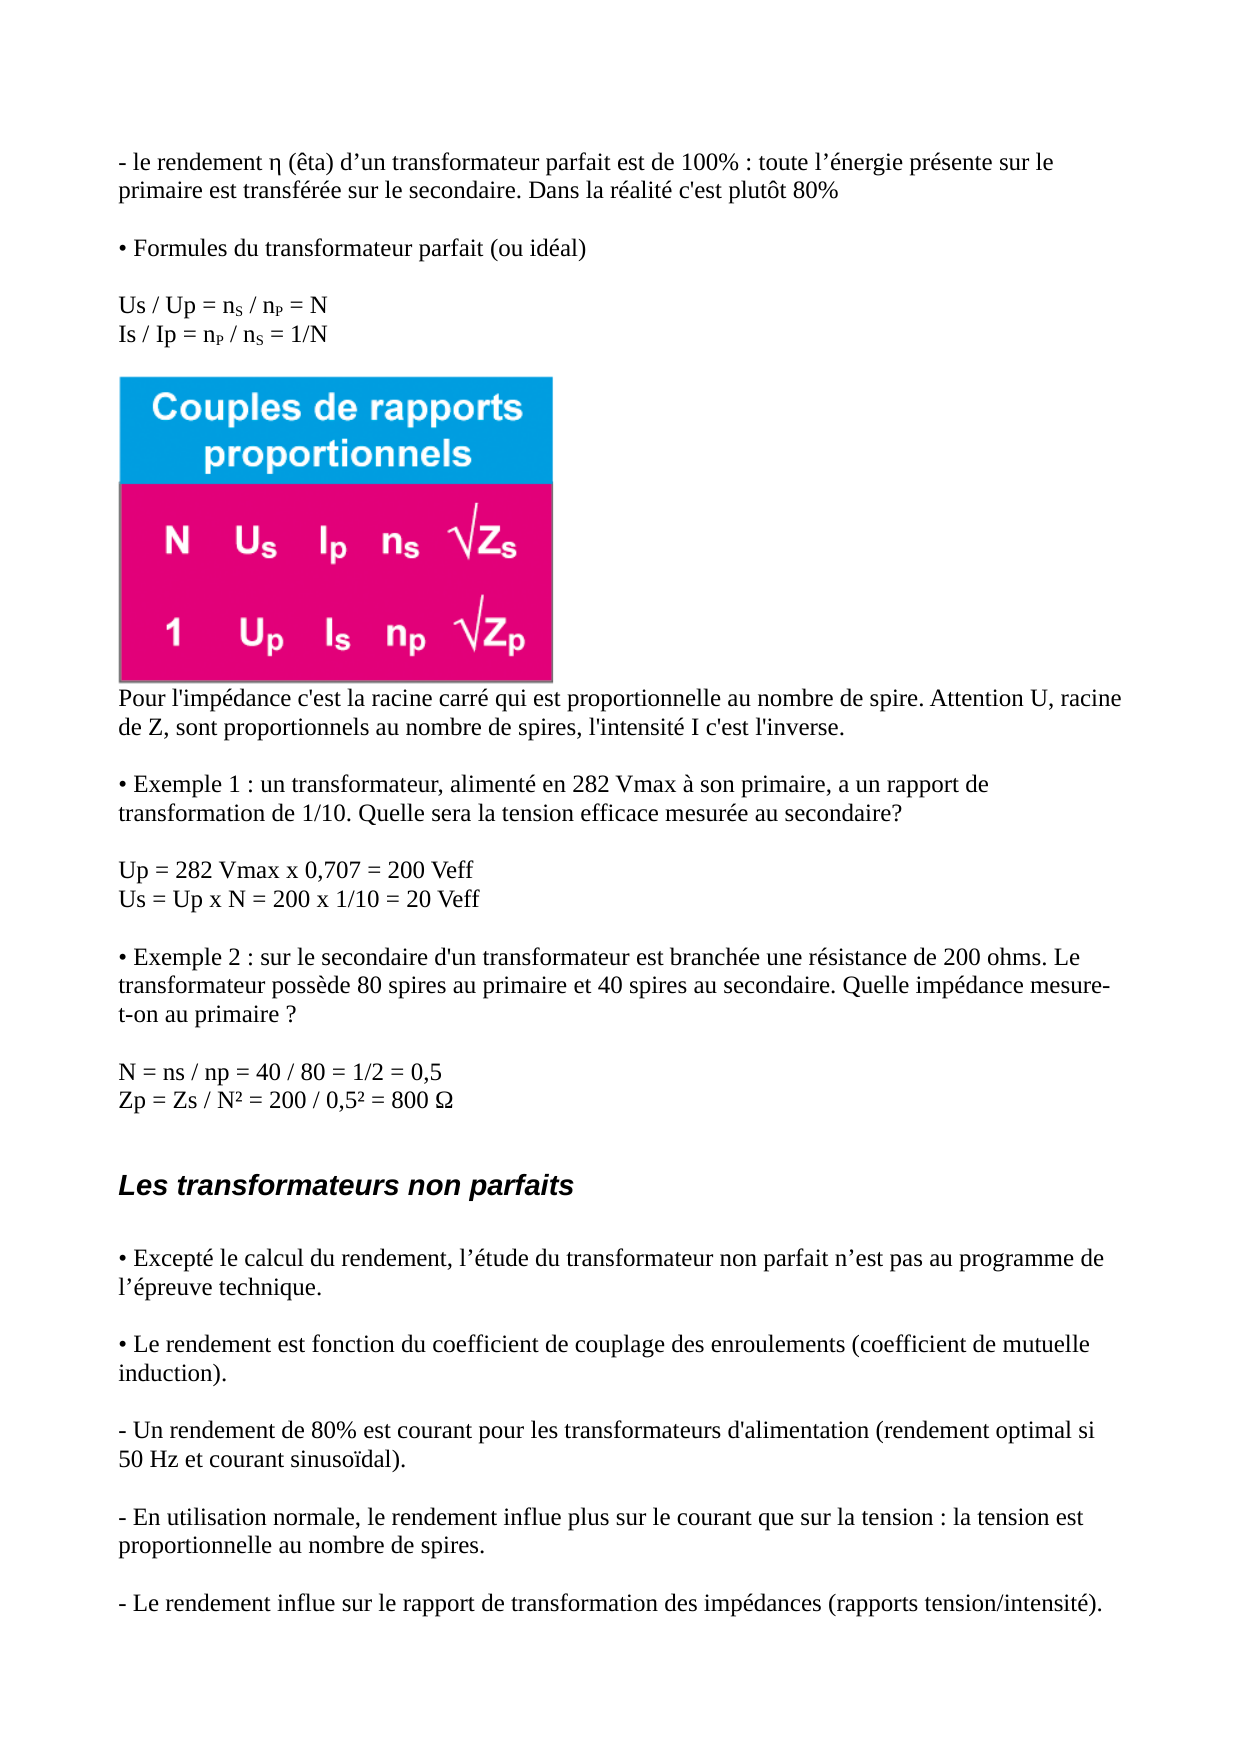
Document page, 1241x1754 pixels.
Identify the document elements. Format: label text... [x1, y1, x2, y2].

text Us = Up x N = 200 x 1/10 = 20 Veff [118, 884, 1122, 913]
text N = ns / np = 40 / 80 = 1/2 = 0,5 [118, 1057, 1122, 1086]
text Zp = Zs / N² = 200 / 0,5² = 800 Ω [118, 1086, 1122, 1114]
text Us / Up = nS / nP = N [118, 291, 1122, 319]
text • Exemple 2 : sur le secondaire d'un transformateur est branchée une résistance de 200 ohms. Le transformateur possède 80 spires au primaire et 40 spires au secondaire. Quelle impédance mesure-t-on au primaire ? [118, 942, 1122, 1028]
text Up = 282 Vmax x 0,707 = 200 Veff [118, 856, 1122, 884]
text - le rendement η (êta) d’un transformateur parfait est de 100% : toute l’énergie présente sur le primaire est transférée sur le secondaire. Dans la réalité c'est plutôt 80% [118, 147, 1122, 204]
subtitle Les transformateurs non parfaits [118, 1168, 1122, 1202]
text • Exemple 1 : un transformateur, alimenté en 282 Vmax à son primaire, a un rapport de transformation de 1/10. Quelle sera la tension efficace mesurée au secondaire? [118, 769, 1122, 827]
text • Formules du transformateur parfait (ou idéal) [118, 233, 1122, 262]
text - Le rendement influe sur le rapport de transformation des impédances (rapports tension/intensité). [118, 1588, 1122, 1617]
text Pour l'impédance c'est la racine carré qui est proportionnelle au nombre de spire. Attention U, racine de Z, sont proportionnels au nombre de spires, l'intensité I c'est l'inverse. [118, 683, 1122, 741]
text - Un rendement de 80% est courant pour les transformateurs d'alimentation (rendement optimal si 50 Hz et courant sinusoïdal). [118, 1415, 1122, 1473]
picture [118, 376, 554, 684]
text - En utilisation normale, le rendement influe plus sur le courant que sur la tension : la tension est proportionnelle au nombre de spires. [118, 1502, 1122, 1559]
text Is / Ip = nP / nS = 1/N [118, 319, 1122, 348]
text • Le rendement est fonction du coefficient de couplage des enroulements (coefficient de mutuelle induction). [118, 1329, 1122, 1387]
text • Excepté le calcul du rendement, l’étude du transformateur non parfait n’est pas au programme de l’épreuve technique. [118, 1243, 1122, 1300]
